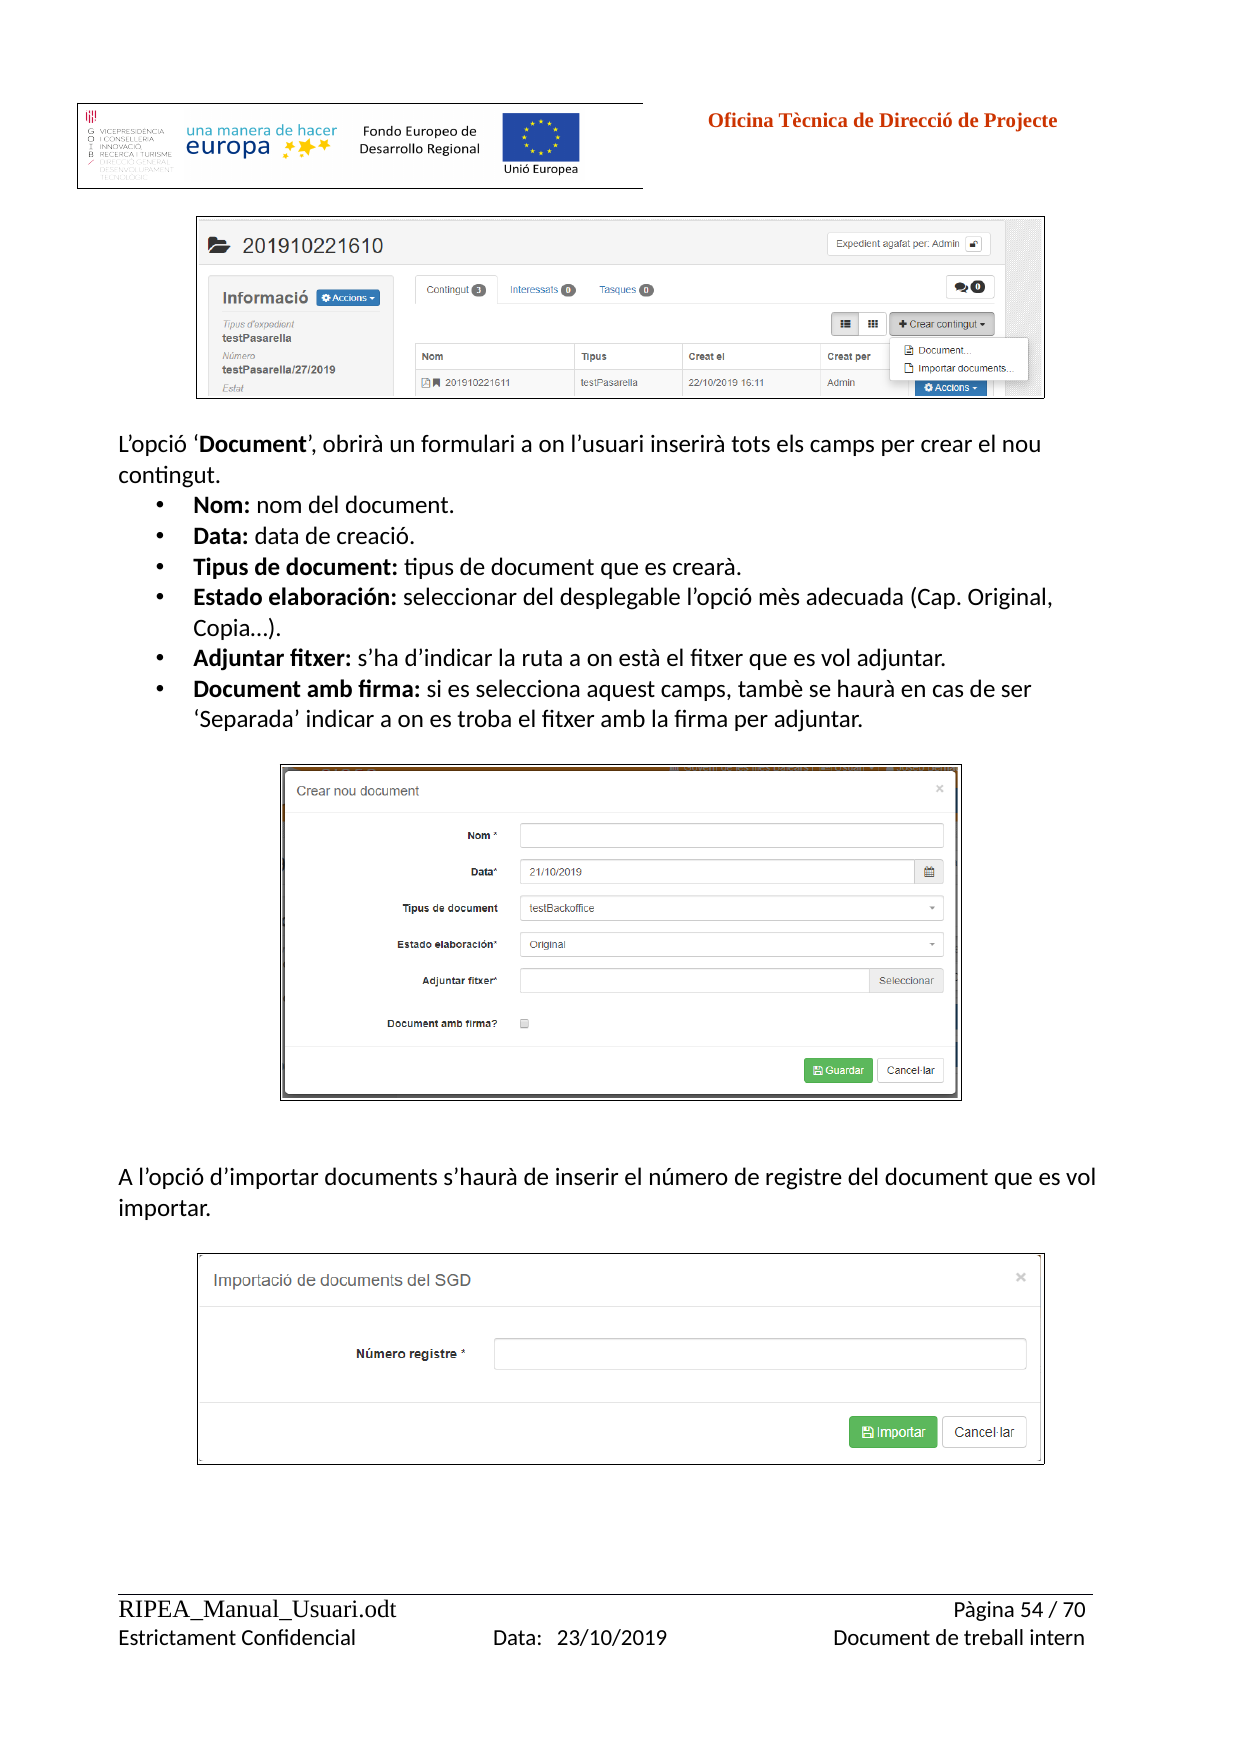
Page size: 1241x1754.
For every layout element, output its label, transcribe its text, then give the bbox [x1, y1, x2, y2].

list Data: data de creació. [156, 520, 1122, 551]
picture [184, 108, 585, 182]
text L’opció ‘Document’, obrirà un formulari a on l’usuari inserirà tots els camps per crear el nou contingut. [118, 429, 1122, 490]
list Adjuntar fitxer: s’ha d’indicar la ruta a on està el fitxer que es vol adjuntar. [156, 642, 1122, 673]
list Estado elaboración: seleccionar del desplegable l’opció mès adecuada (Cap. Original, Copia…). [156, 581, 1122, 642]
picture [198, 219, 1042, 396]
picture [282, 767, 958, 1098]
list Nom: nom del document. [156, 490, 1122, 520]
picture [199, 1255, 1041, 1461]
list Tipus de document: tipus de document que es crearà. [156, 551, 1122, 581]
list Document amb firma: si es selecciona aquest camps, tambè se haurà en cas de ser ‘Separada’ indicar a on es troba el fitxer amb la firma per adjuntar. [156, 673, 1122, 734]
picture [82, 108, 178, 182]
text A l’opció d’importar documents s’haurà de inserir el número de registre del document que es vol importar. [118, 1161, 1122, 1222]
